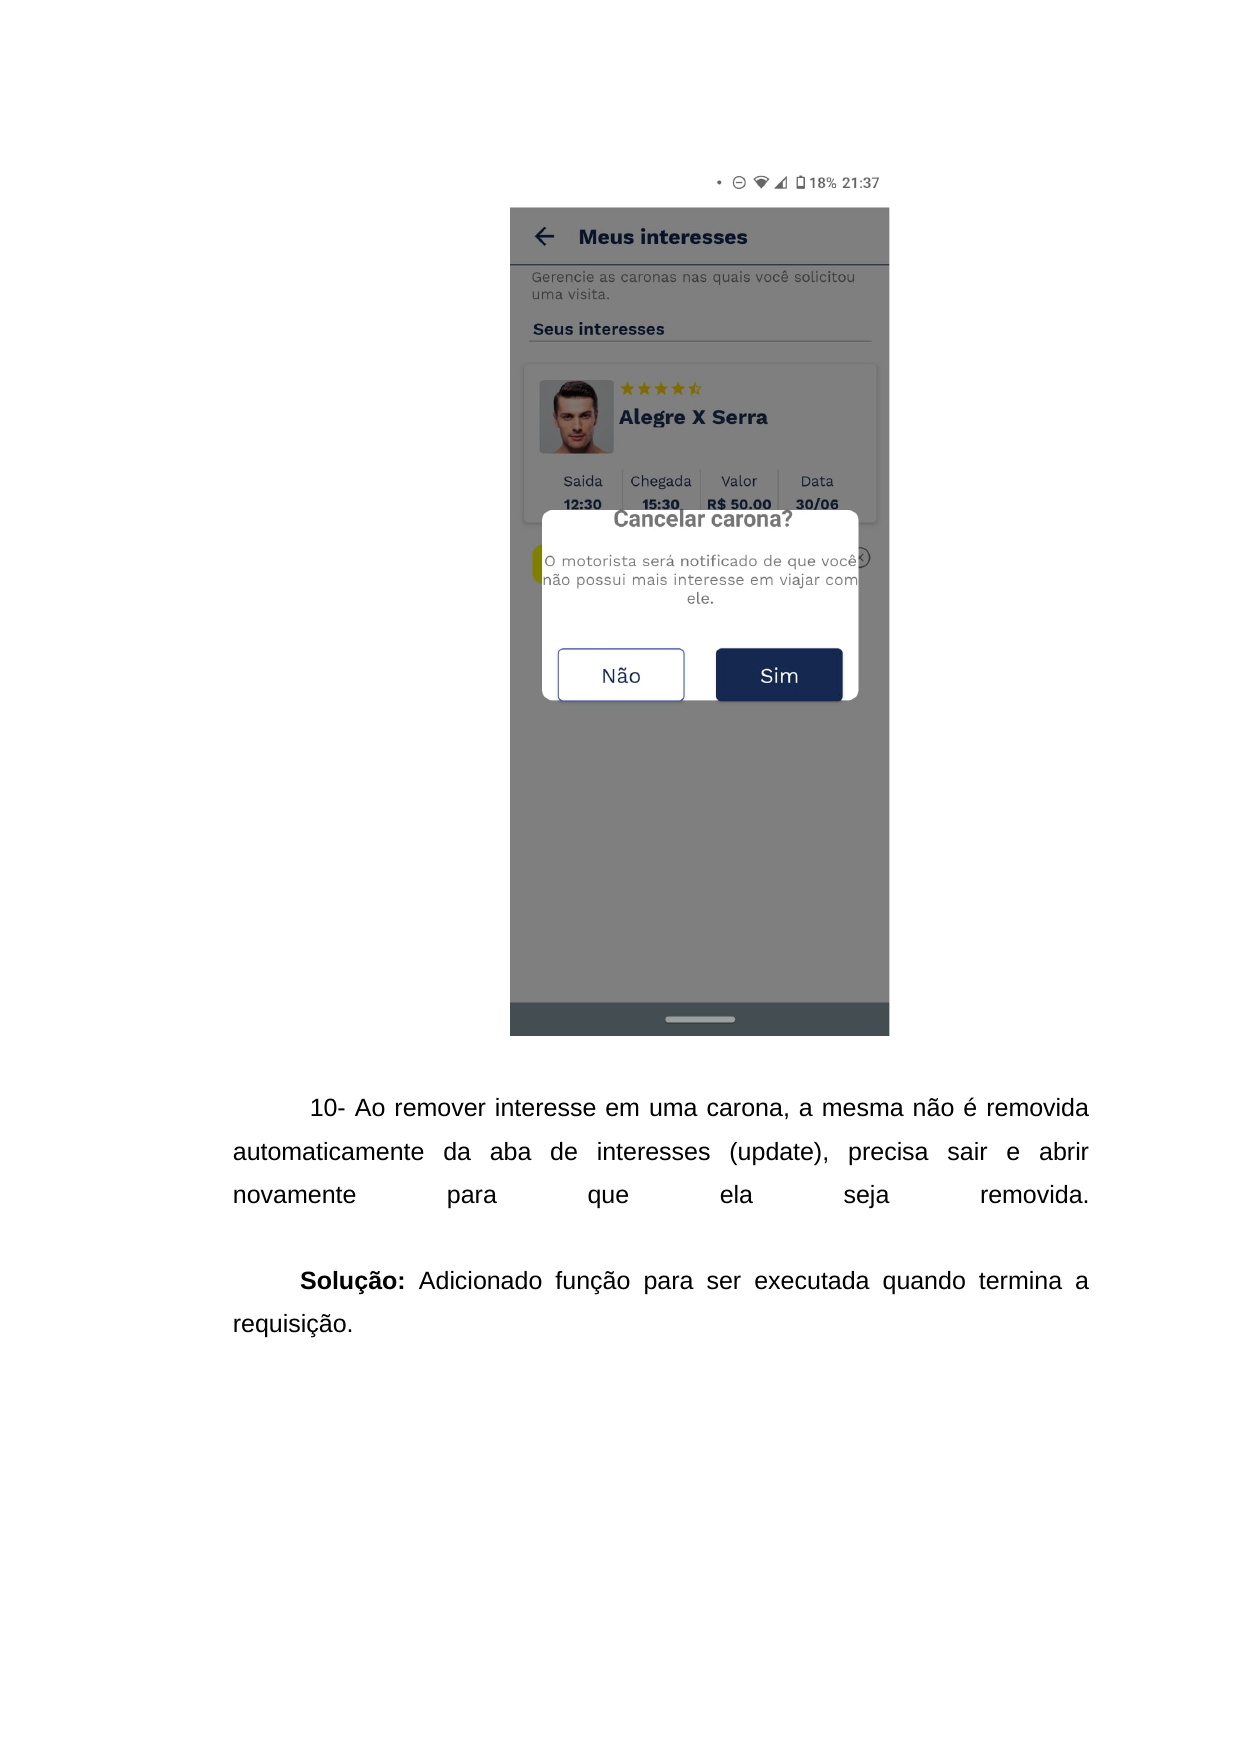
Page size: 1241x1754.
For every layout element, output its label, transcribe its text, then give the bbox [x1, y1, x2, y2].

picture [510, 150, 890, 1036]
text 10- Ao remover interesse em uma carona, a mesma não é removida automaticamente da aba de interesses (update), precisa sair e abrir novamente para que ela seja removida. Solução: Adicionado função para ser executada quando termina a requisição. [233, 1093, 1090, 1338]
